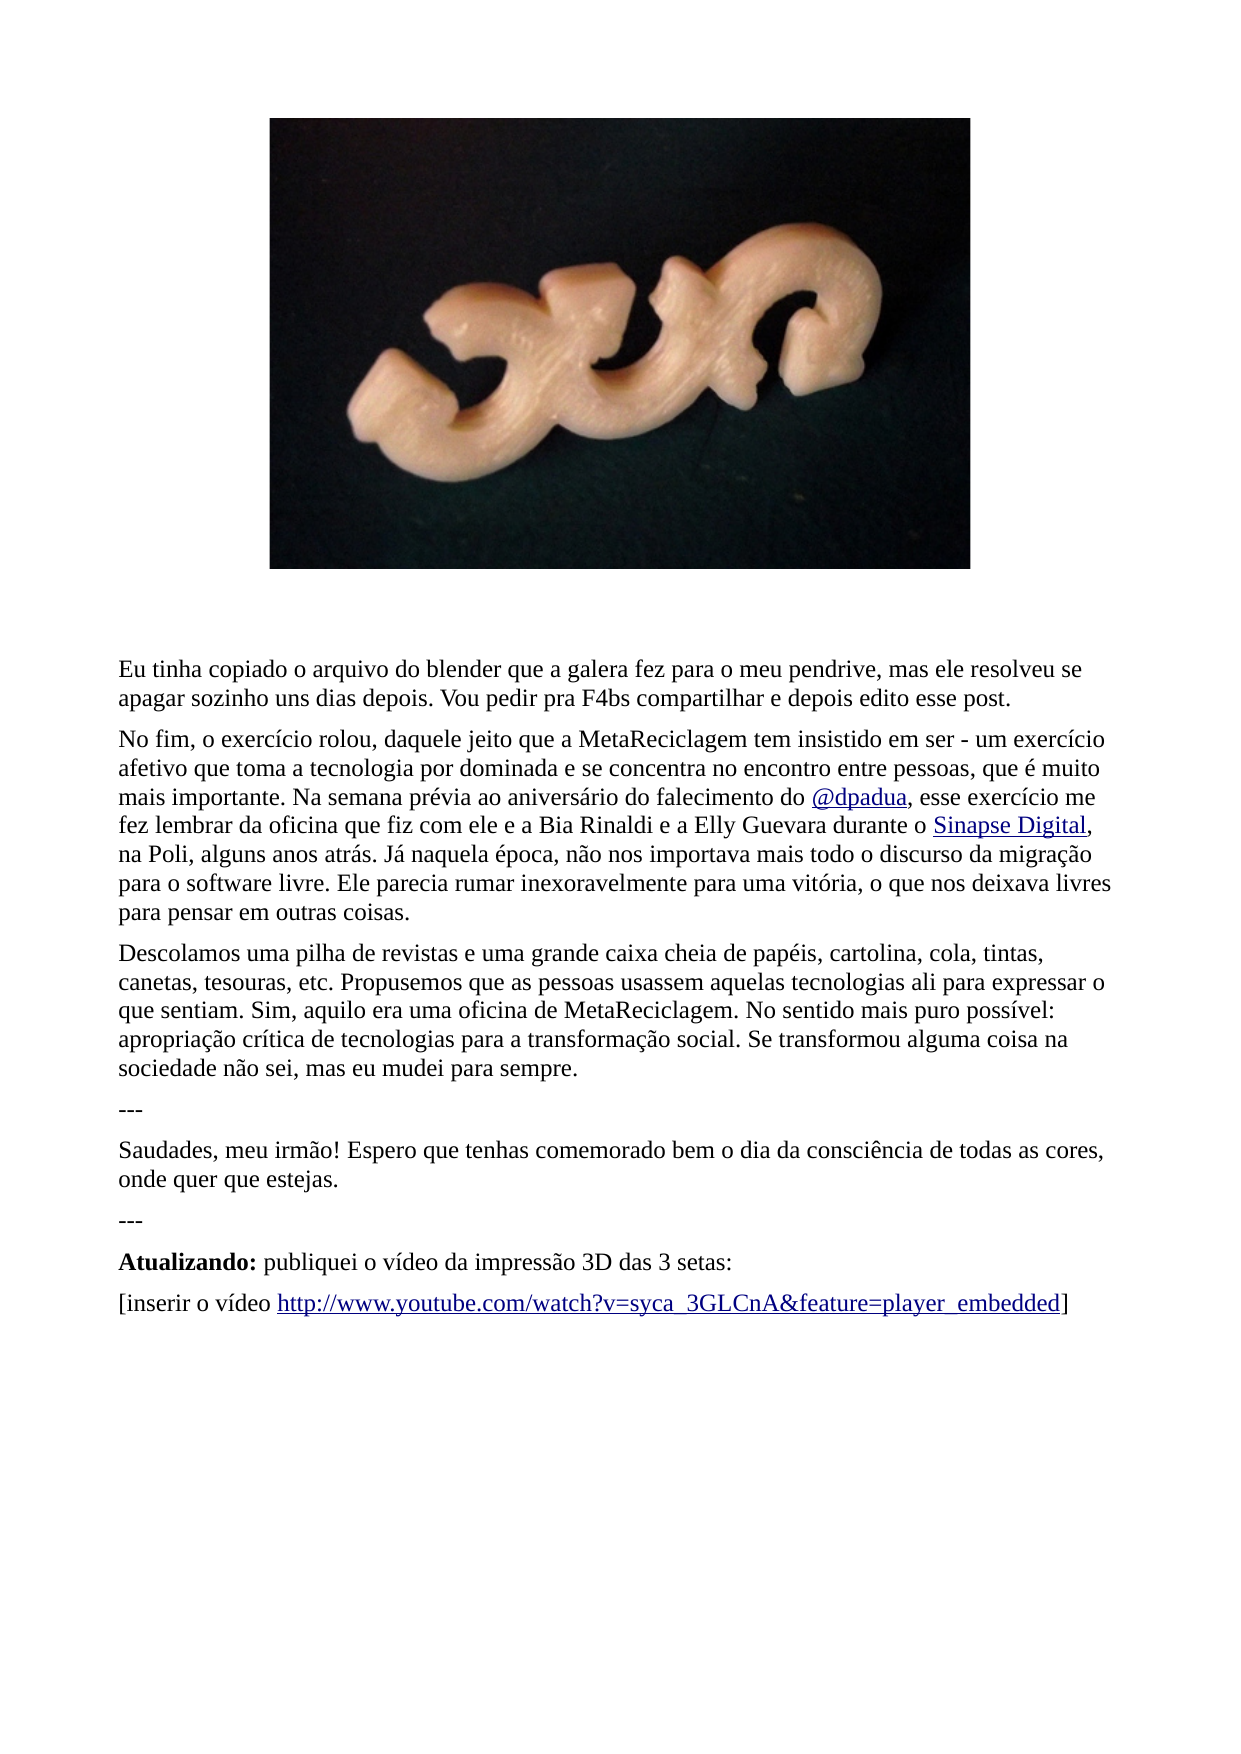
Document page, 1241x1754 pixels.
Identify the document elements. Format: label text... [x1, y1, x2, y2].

picture [269, 118, 971, 569]
text --- [118, 1094, 1122, 1123]
text Descolamos uma pilha de revistas e uma grande caixa cheia de papéis, cartolina, cola, tintas, canetas, tesouras, etc. Propusemos que as pessoas usassem aquelas tecnologias ali para expressar o que sentiam. Sim, aquilo era uma oficina de MetaReciclagem. No sentido mais puro possível: apropriação crítica de tecnologias para a transformação social. Se transformou alguma coisa na sociedade não sei, mas eu mudei para sempre. [118, 938, 1122, 1082]
text Eu tinha copiado o arquivo do blender que a galera fez para o meu pendrive, mas ele resolveu se apagar sozinho uns dias depois. Vou pedir pra F4bs compartilhar e depois edito esse post. [118, 654, 1122, 712]
text Saudades, meu irmão! Espero que tenhas comemorado bem o dia da consciência de todas as cores, onde quer que estejas. [118, 1136, 1122, 1193]
text Atualizando: publiquei o vídeo da impressão 3D das 3 setas: [118, 1247, 1122, 1276]
text --- [118, 1206, 1122, 1234]
text No fim, o exercício rolou, daquele jeito que a MetaReciclagem tem insistido em ser - um exercício afetivo que toma a tecnologia por dominada e se concentra no encontro entre pessoas, que é muito mais importante. Na semana prévia ao aniversário do falecimento do @dpadua, esse exercício me fez lembrar da oficina que fiz com ele e a Bia Rinaldi e a Elly Guevara durante o Sinapse Digital, na Poli, alguns anos atrás. Já naquela época, não nos importava mais todo o discurso da migração para o software livre. Ele parecia rumar inexoravelmente para uma vitória, o que nos deixava livres para pensar em outras coisas. [118, 724, 1122, 926]
text [inserir o vídeo http://www.youtube.com/watch?v=syca_3GLCnA&feature=player_embedded] [118, 1288, 1122, 1317]
